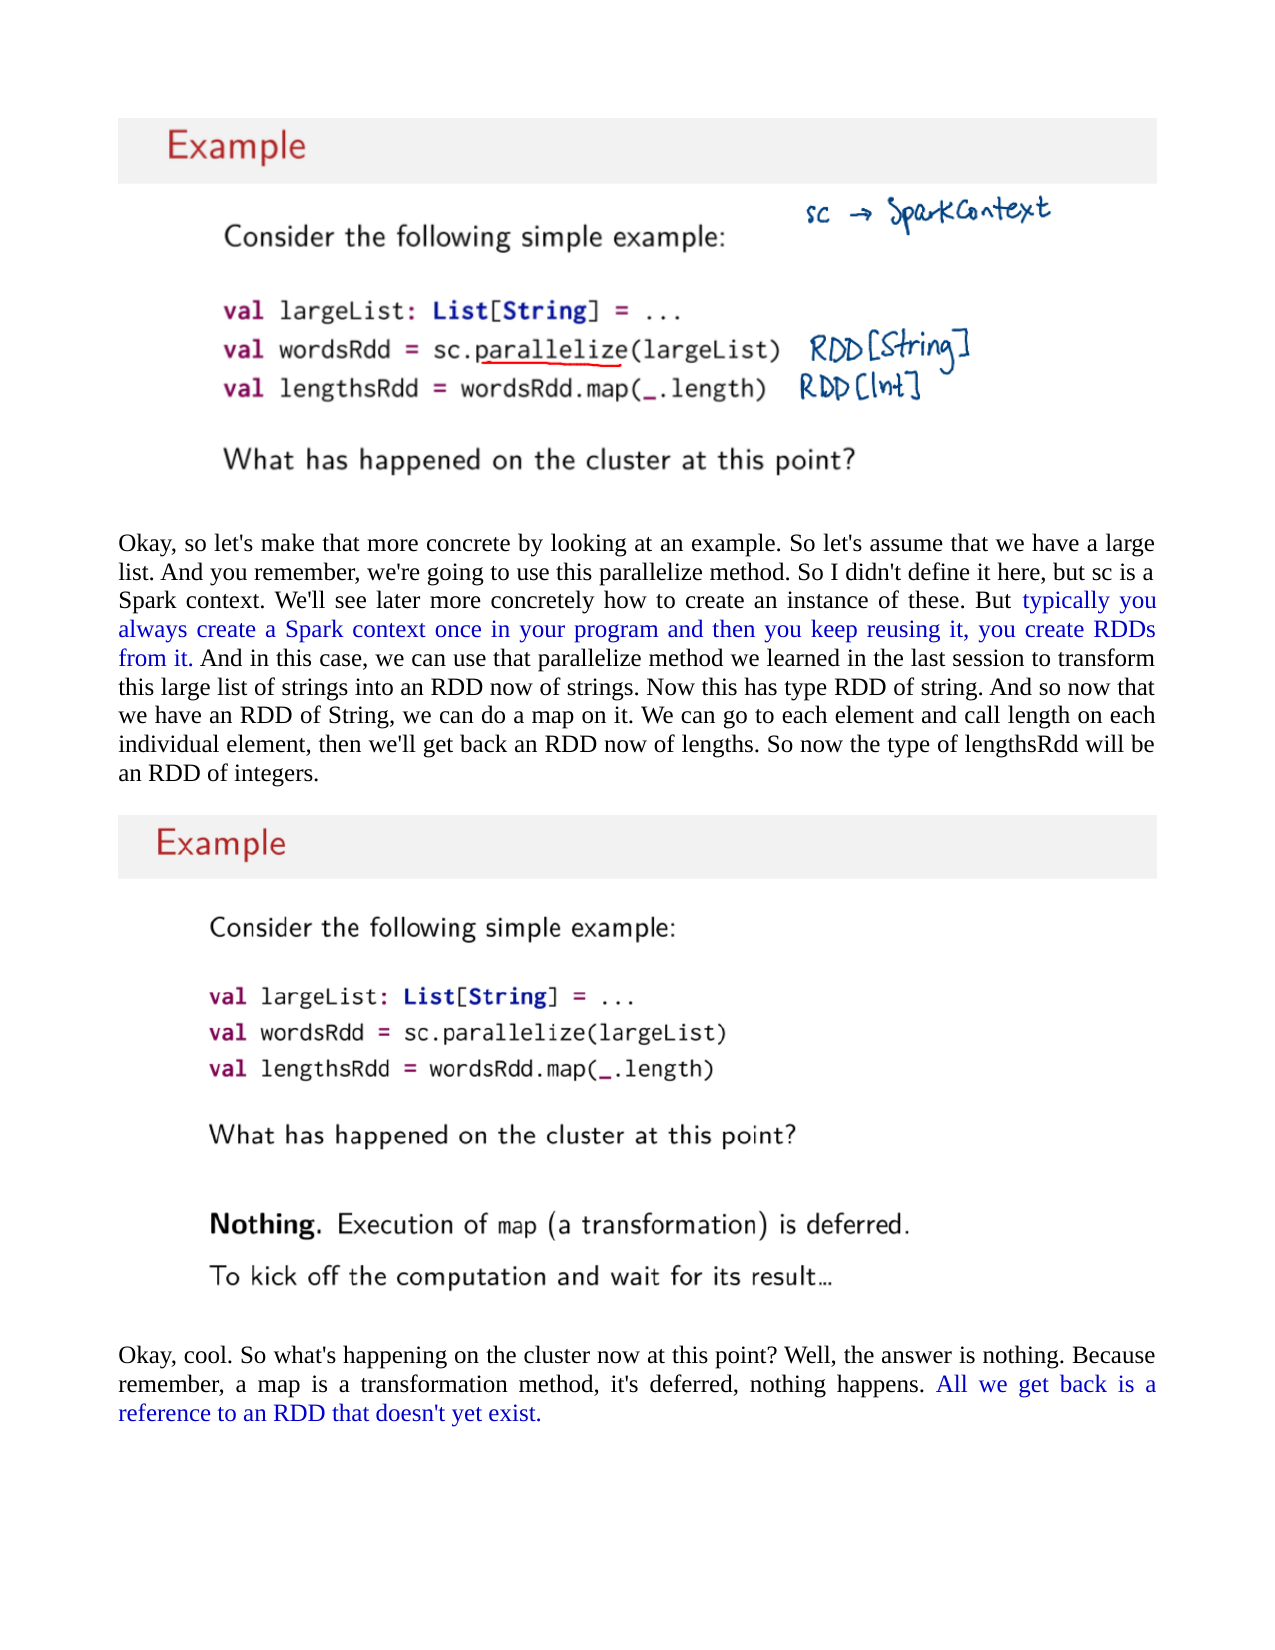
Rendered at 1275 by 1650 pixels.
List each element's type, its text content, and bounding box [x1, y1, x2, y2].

text Okay, cool. So what's happening on the cluster now at this point? Well, the answer is nothing. Because remember, a map is a transformation method, it's deferred, nothing happens. All we get back is a reference to an RDD that doesn't yet exist. [118, 1340, 1157, 1426]
text Okay, so let's make that more concrete by looking at an example. So let's assume that we have a large list. And you remember, we're going to use this parallelize method. So I didn't define it here, but sc is a Spark context. We'll see later more concretely how to create an instance of these. But typically you always create a Spark context once in your program and then you keep reusing it, you create RDDs from it. And in this case, we can use that parallelize method we learned in the last session to transform this large list of strings into an RDD now of strings. Now this has type RDD of string. And so now that we have an RDD of String, we can do a map on it. We can go to each element and call length on each individual element, then we'll get back an RDD now of lengths. So now the type of lengthsRdd will be an RDD of integers. [118, 528, 1157, 787]
picture [118, 815, 1157, 1312]
picture [118, 118, 1157, 500]
